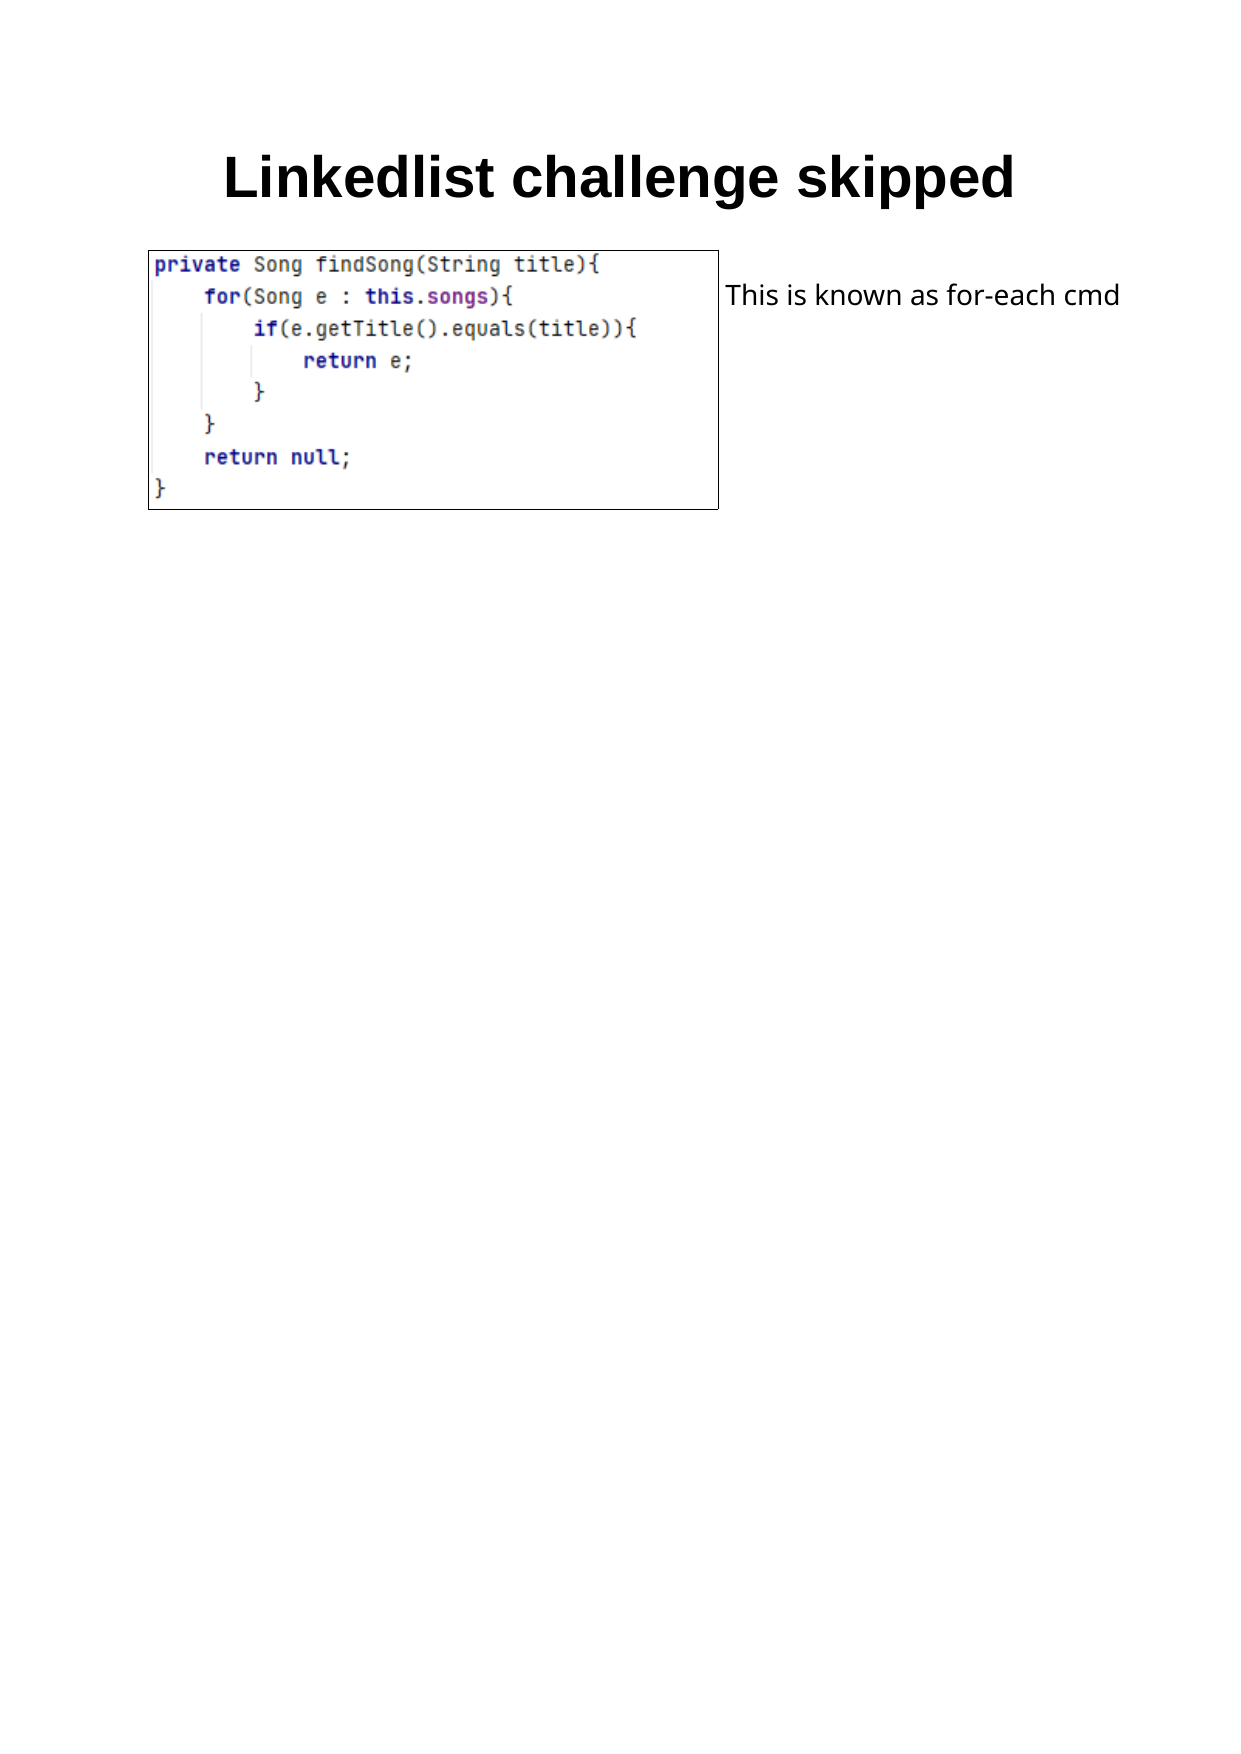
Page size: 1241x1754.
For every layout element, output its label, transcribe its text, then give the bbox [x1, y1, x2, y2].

picture [150, 252, 715, 506]
title Linkedlist challenge skipped [118, 143, 1122, 210]
text [118, 276, 148, 314]
text This is known as for-each cmd [719, 276, 1122, 314]
